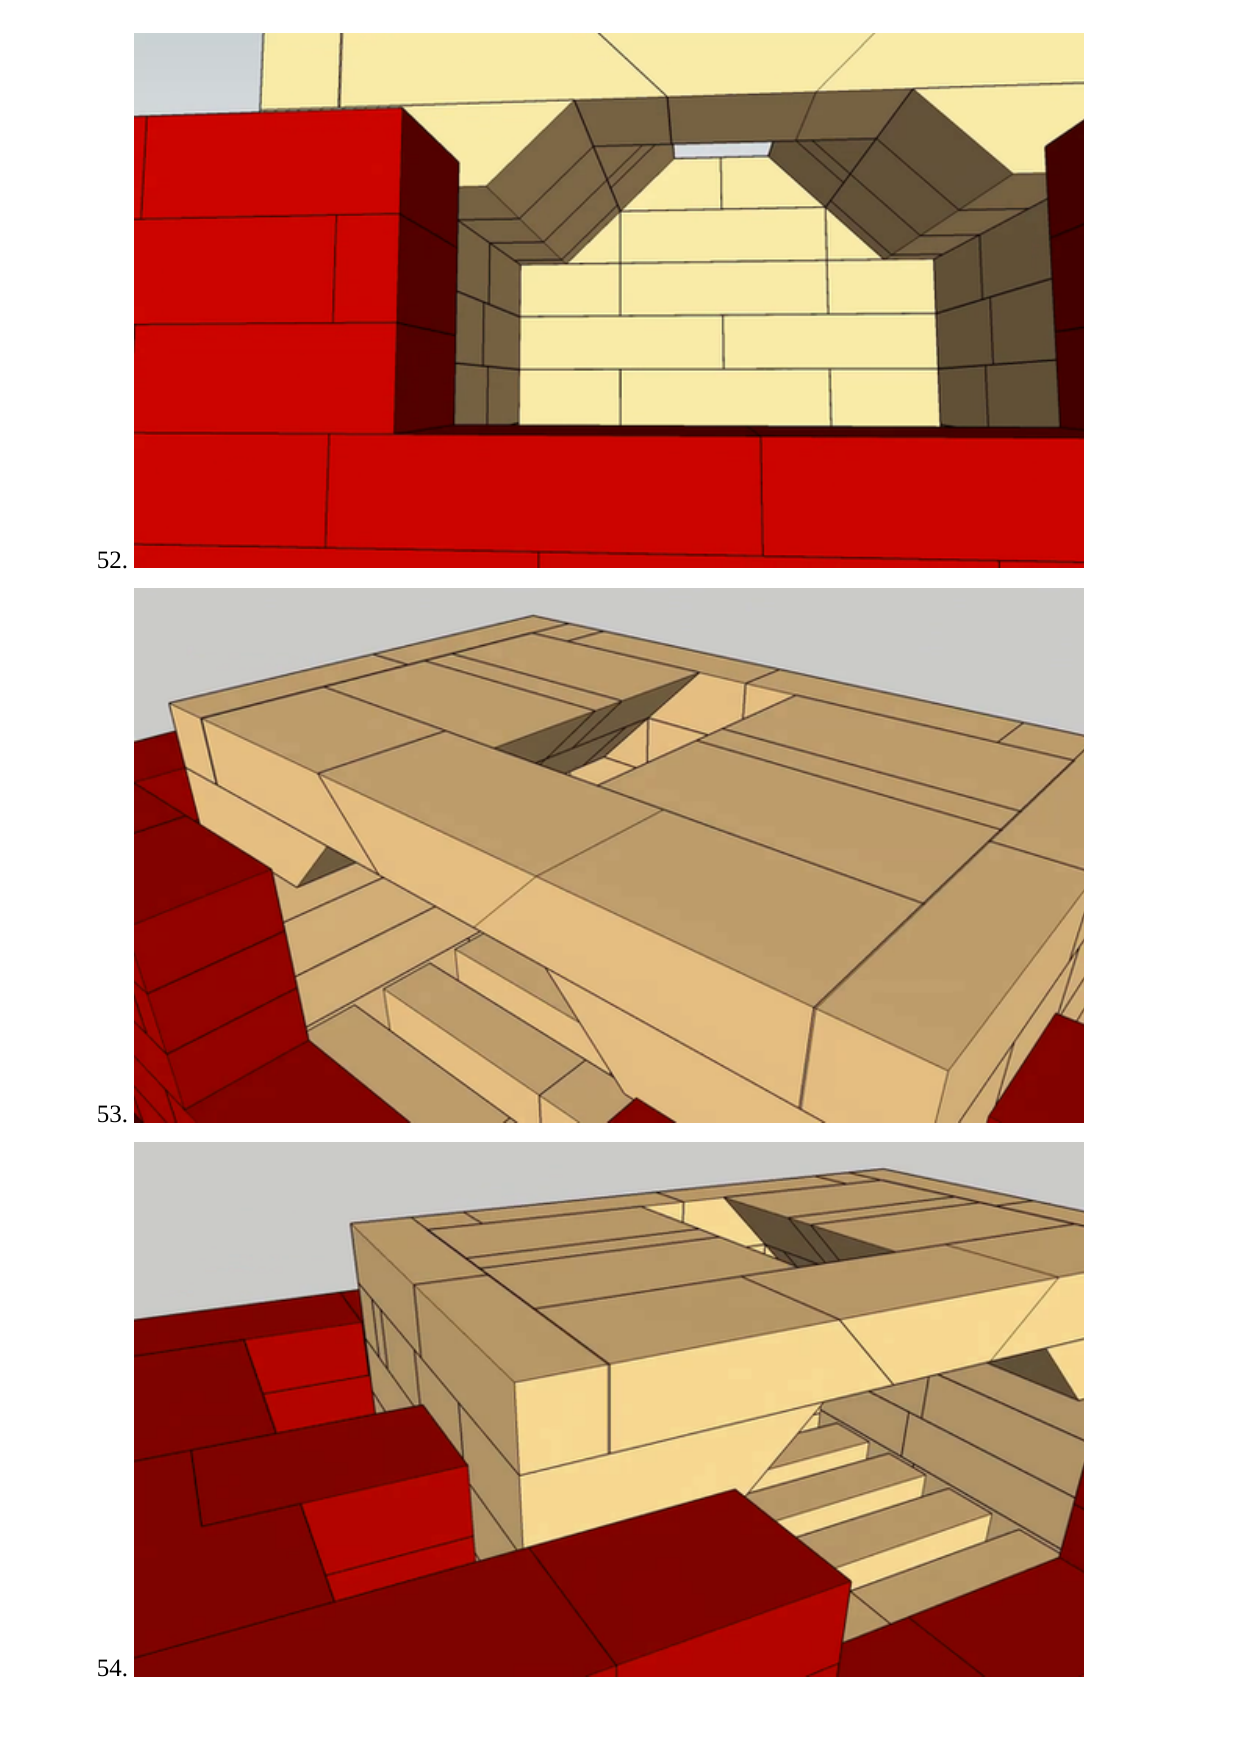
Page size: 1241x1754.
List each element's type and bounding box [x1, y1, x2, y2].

picture [134, 1142, 1084, 1677]
picture [134, 33, 1084, 568]
picture [134, 588, 1084, 1123]
